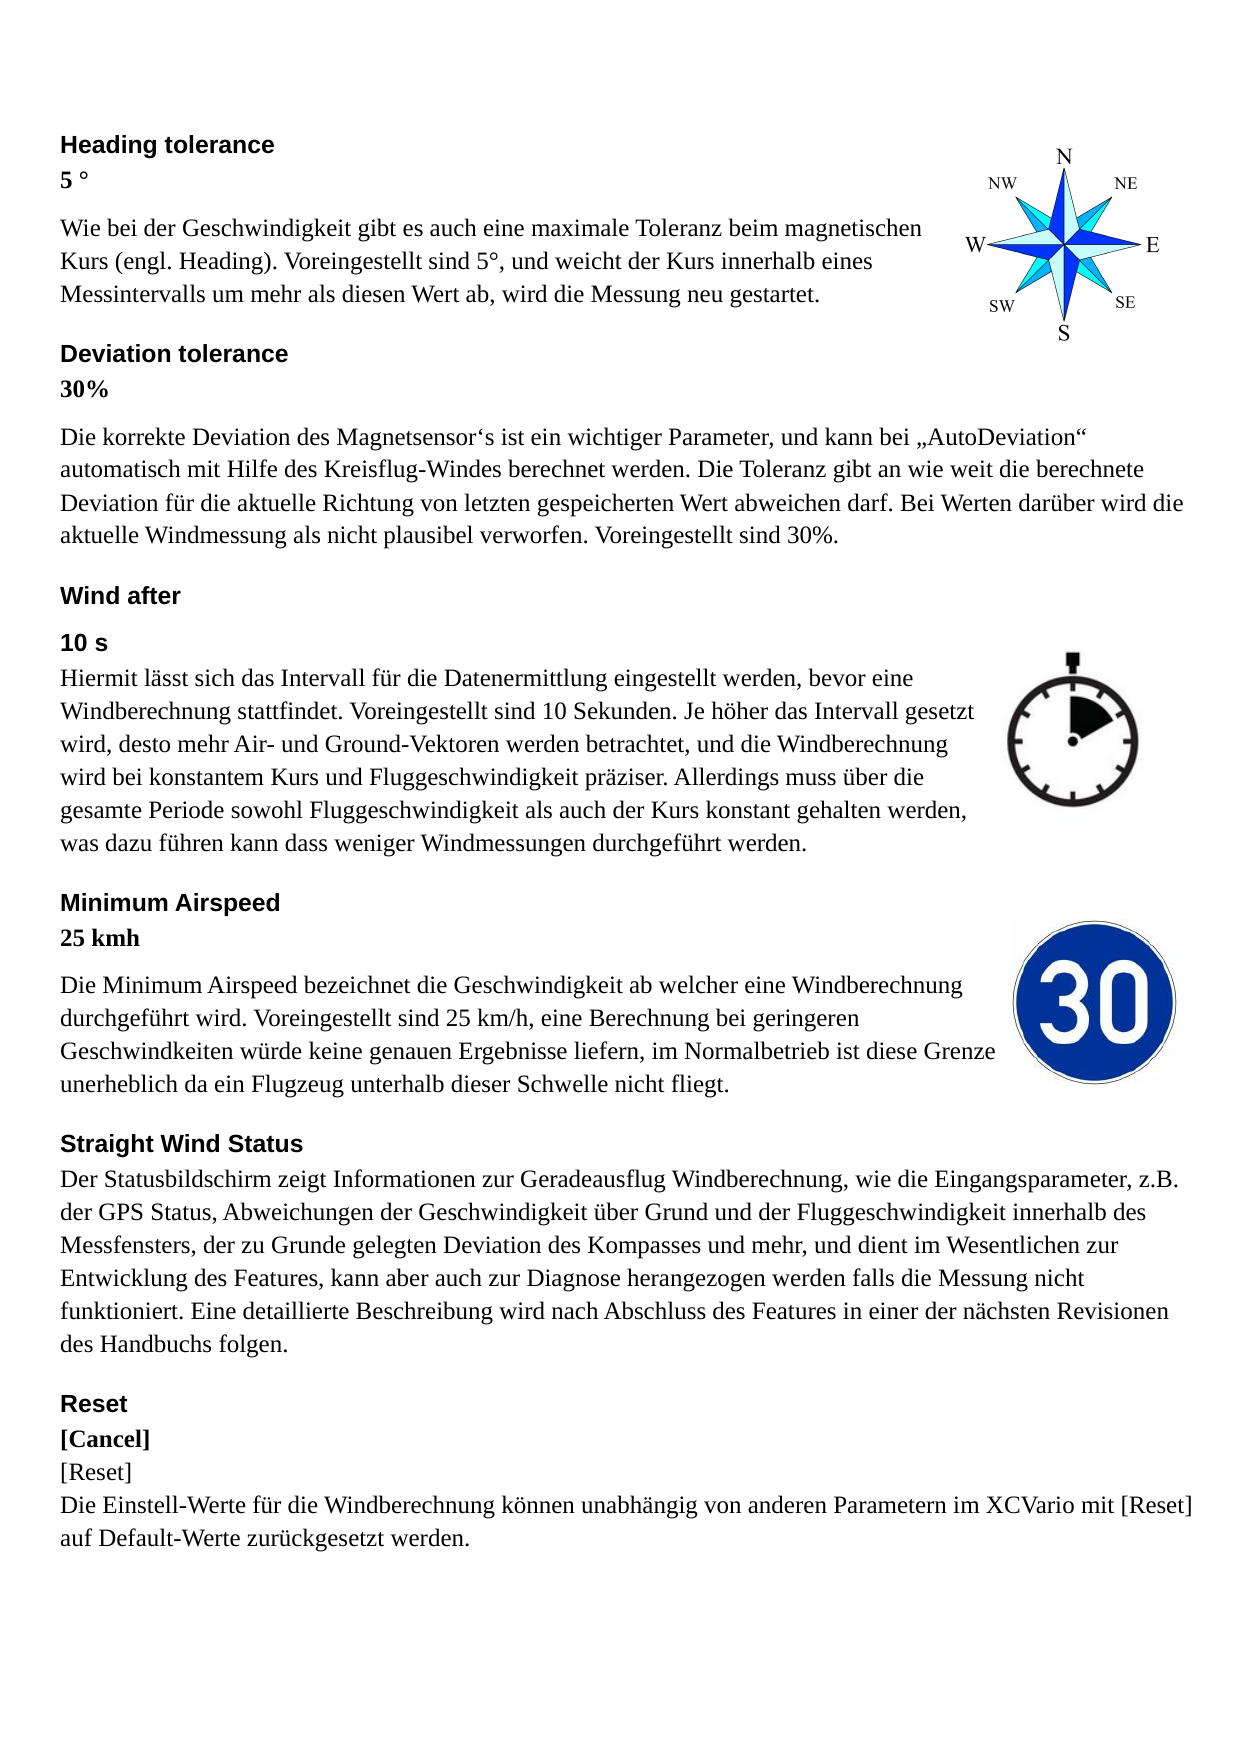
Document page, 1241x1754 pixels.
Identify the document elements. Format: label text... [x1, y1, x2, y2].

subtitle Straight Wind Status [60, 1129, 1207, 1158]
text [1168, 165, 1207, 194]
text Die Minimum Airspeed bezeichnet die Geschwindigkeit ab welcher eine Windberechnung durchgeführt wird. Voreingestellt sind 25 km/h, eine Berechnung bei geringeren Geschwindkeiten würde keine genauen Ergebnisse liefern, im Normalbetrieb ist diese Grenze unerheblich da ein Flugzeug unterhalb dieser Schwelle nicht fliegt. [60, 970, 1207, 1098]
text Wie bei der Geschwindigkeit gibt es auch eine maximale Toleranz beim magnetischen Kurs (engl. Heading). Voreingestellt sind 5°, und weicht der Kurs innerhalb eines Messintervalls um mehr als diesen Wert ab, wird die Messung neu gestartet. [60, 213, 961, 308]
subtitle Reset [60, 1389, 1207, 1418]
picture [961, 141, 1168, 348]
text [Reset] [60, 1457, 1207, 1486]
subtitle Wind after [60, 581, 1207, 609]
text 30% [60, 374, 1207, 403]
text Hiermit lässt sich das Intervall für die Datenermittlung eingestellt werden, bevor eine Windberechnung stattfindet. Voreingestellt sind 10 Sekunden. Je höher das Intervall gesetzt wird, desto mehr Air- und Ground-Vektoren werden betrachtet, und die Windberechnung wird bei konstantem Kurs und Fluggeschwindigkeit präziser. Allerdings muss über die gesamte Periode sowohl Fluggeschwindigkeit als auch der Kurs konstant gehalten werden, was dazu führen kann dass weniger Windmessungen durchgeführt werden. [60, 663, 1207, 857]
picture [1010, 918, 1178, 1086]
subtitle Heading tolerance [60, 131, 1207, 159]
text 25 kmh [60, 923, 1010, 952]
subtitle Minimum Airspeed [60, 888, 1207, 917]
text Der Statusbildschirm zeigt Informationen zur Geradeausflug Windberechnung, wie die Eingangsparameter, z.B. der GPS Status, Abweichungen der Geschwindigkeit über Grund und der Fluggeschwindigkeit innerhalb des Messfensters, der zu Grunde gelegten Deviation des Kompasses und mehr, und dient im Wesentlichen zur Entwicklung des Features, kann aber auch zur Diagnose herangezogen werden falls die Messung nicht funktioniert. Eine detaillierte Beschreibung wird nach Abschluss des Features in einer der nächsten Revisionen des Handbuchs folgen. [60, 1164, 1207, 1358]
subtitle Deviation tolerance [60, 339, 1207, 368]
picture [989, 626, 1161, 831]
text 5 ° [60, 165, 961, 194]
text Die korrekte Deviation des Magnetsensor‘s ist ein wichtiger Parameter, und kann bei „AutoDeviation“ automatisch mit Hilfe des Kreisflug-Windes berechnet werden. Die Toleranz gibt an wie weit die berechnete Deviation für die aktuelle Richtung von letzten gespeicherten Wert abweichen darf. Bei Werten darüber wird die aktuelle Windmessung als nicht plausibel verworfen. Voreingestellt sind 30%. [60, 422, 1207, 549]
subtitle [1161, 628, 1207, 657]
text [1178, 923, 1207, 952]
text [Cancel] [60, 1424, 1207, 1453]
subtitle 10 s [60, 628, 989, 657]
text Die Einstell-Werte für die Windberechnung können unabhängig von anderen Parametern im XCVario mit [Reset] auf Default-Werte zurückgesetzt werden. [60, 1490, 1207, 1552]
